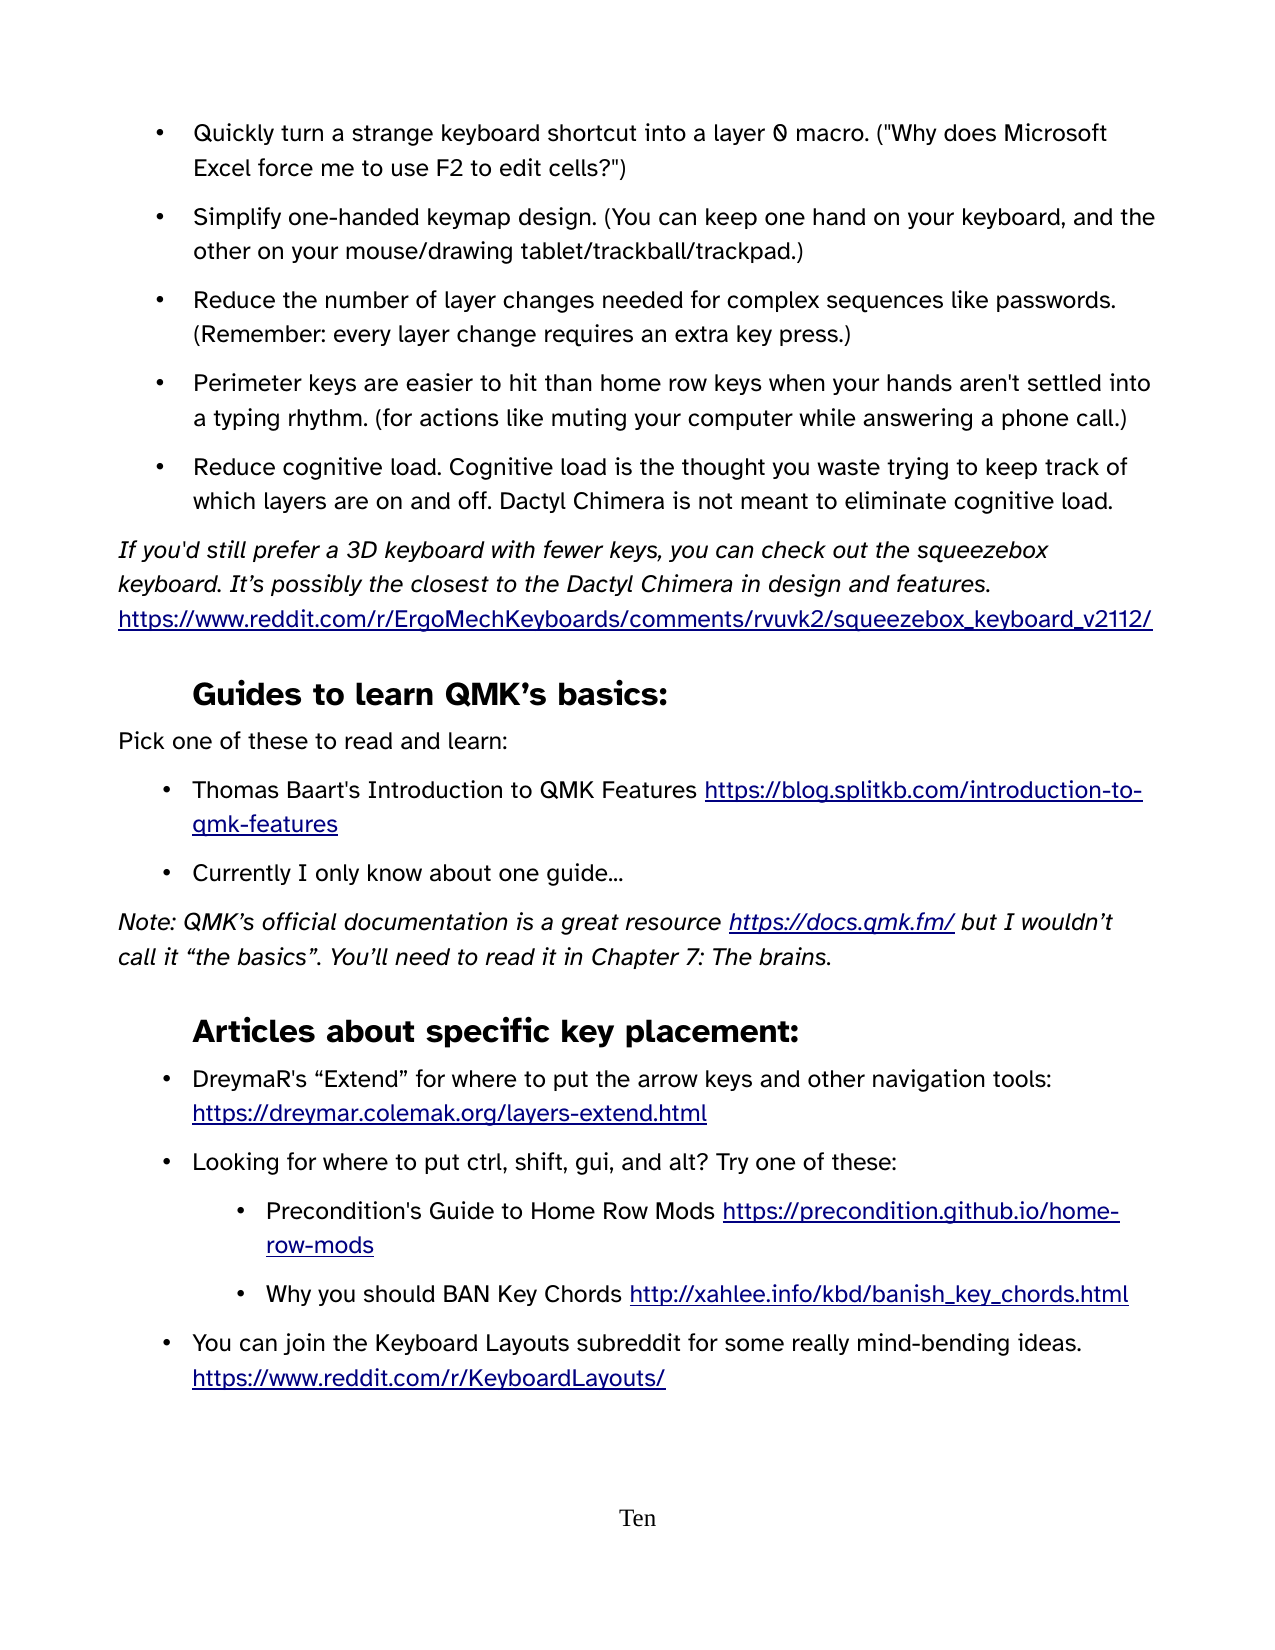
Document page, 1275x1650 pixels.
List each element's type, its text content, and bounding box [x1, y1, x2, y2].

list DreymaR's “Extend” for where to put the arrow keys and other navigation tools: https://dreymar.colemak.org/layers-extend.html [162, 1063, 1157, 1128]
list Why you should BAN Key Chords http://xahlee.info/kbd/banish_key_chords.html [236, 1279, 1157, 1309]
list Precondition's Guide to Home Row Mods https://precondition.github.io/home-row-mods [236, 1196, 1157, 1260]
list Reduce the number of layer changes needed for complex sequences like passwords. (Remember: every layer change requires an extra key press.) [156, 285, 1157, 349]
list Looking for where to put ctrl, shift, gui, and alt? Try one of these: [162, 1147, 1157, 1177]
text Pick one of these to read and learn: [118, 726, 1157, 756]
list Simplify one-handed keymap design. (You can keep one hand on your keyboard, and the other on your mouse/drawing tablet/trackball/trackpad.) [156, 201, 1157, 266]
list Perimeter keys are easier to hit than home row keys when your hands aren't settled into a typing rhythm. (for actions like muting your computer while answering a phone call.) [156, 368, 1157, 432]
subtitle Articles about specific key placement: [118, 1011, 1157, 1051]
list Thomas Baart's Introduction to QMK Features https://blog.splitkb.com/introduction-to-qmk-features [162, 775, 1157, 839]
text Note: QMK’s official documentation is a great resource https://docs.qmk.fm/ but I wouldn’t call it “the basics”. You’ll need to read it in Chapter 7: The brains. [118, 907, 1157, 971]
list Currently I only know about one guide... [162, 858, 1157, 888]
subtitle Guides to learn QMK’s basics: [118, 673, 1157, 713]
list You can join the Keyboard Layouts subreddit for some really mind-bending ideas. https://www.reddit.com/r/KeyboardLayouts/ [162, 1328, 1157, 1392]
text If you'd still prefer a 3D keyboard with fewer keys, you can check out the squeezebox keyboard. It’s possibly the closest to the Dactyl Chimera in design and features. https://www.reddit.com/r/ErgoMechKeyboards/comments/rvuvk2/squeezebox_keyboard_v2112/ [118, 535, 1157, 633]
list Reduce cognitive load. Cognitive load is the thought you waste trying to keep track of which layers are on and off. Dactyl Chimera is not meant to eliminate cognitive load. [156, 451, 1157, 516]
list Quickly turn a strange keyboard shortcut into a layer 0 macro. ("Why does Microsoft Excel force me to use F2 to edit cells?") [156, 118, 1157, 182]
